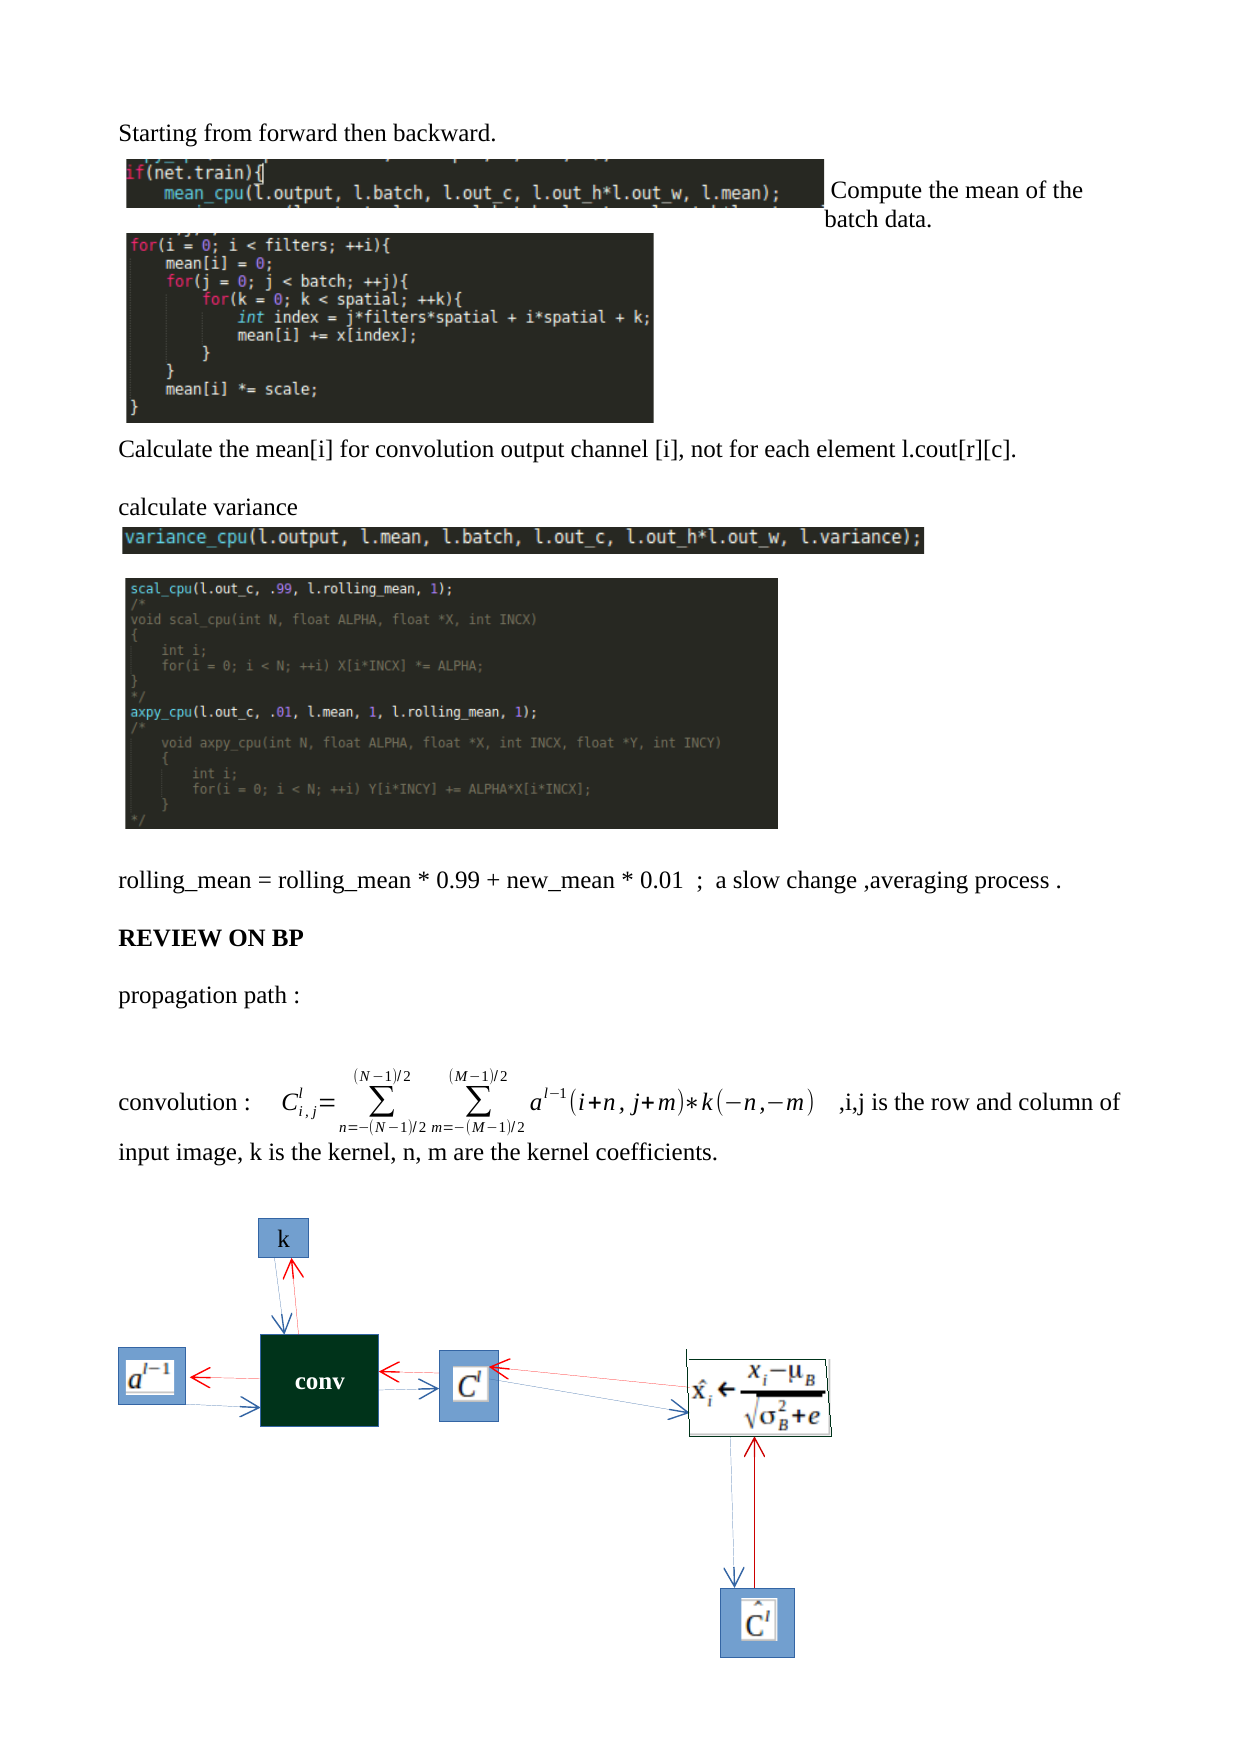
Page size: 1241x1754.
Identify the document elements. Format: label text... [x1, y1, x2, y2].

picture [126, 159, 825, 208]
picture [122, 527, 925, 554]
picture [125, 1360, 175, 1395]
picture [125, 578, 778, 829]
text calculate variance [118, 492, 1122, 521]
picture [453, 1366, 489, 1402]
text rolling_mean = rolling_mean * 0.99 + new_mean * 0.01 ; a slow change ,averaging process . [118, 866, 1122, 894]
text Compute the mean of the batch data. [118, 176, 1122, 233]
text REVIEW ON BP [118, 923, 1122, 952]
picture [126, 233, 654, 423]
picture [741, 1598, 778, 1641]
text Calculate the mean[i] for convolution output channel [i], not for each element l.cout[r][c]. [118, 434, 1122, 463]
text convolution : ,i,j is the row and column of input image, k is the kernel, n, m are the kernel coefficients. [118, 1067, 1122, 1166]
picture [689, 1359, 832, 1436]
text propagation path : [118, 981, 1122, 1009]
text Starting from forward then backward. [118, 118, 1122, 147]
